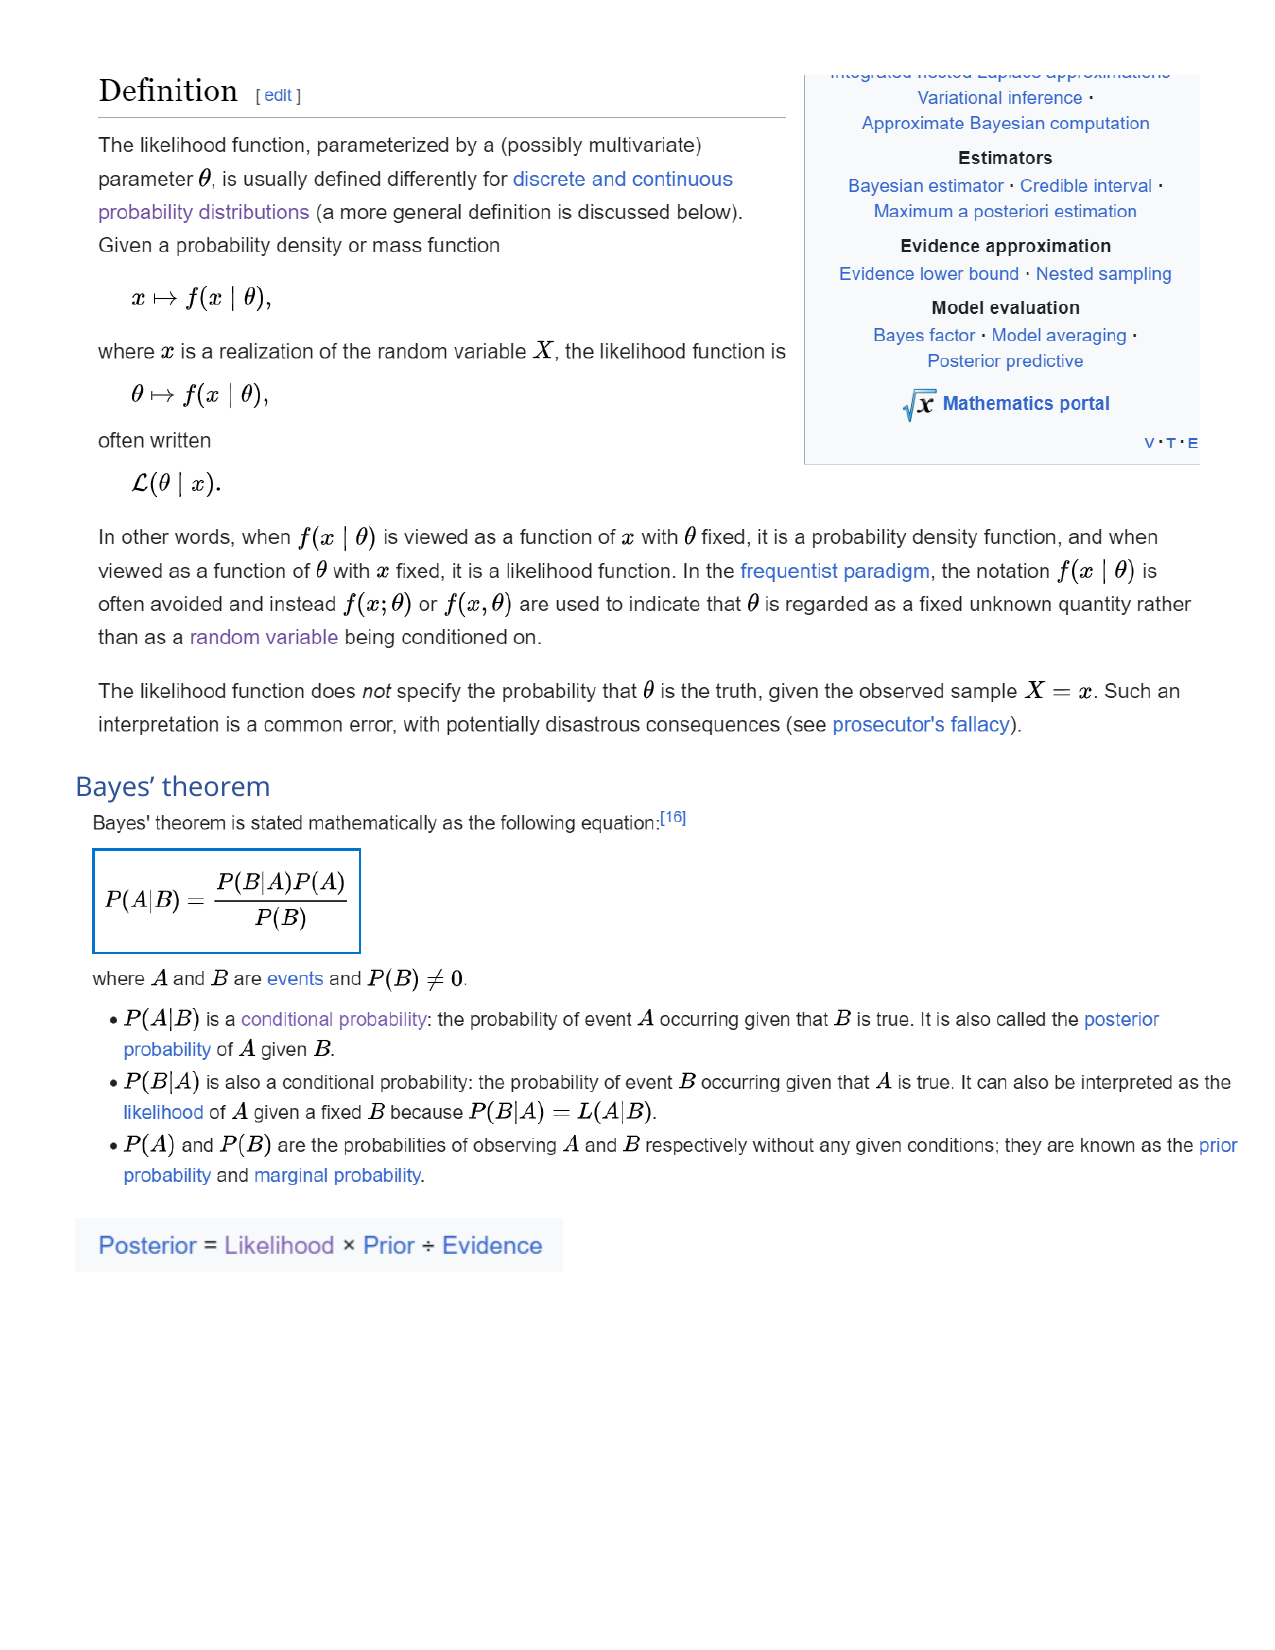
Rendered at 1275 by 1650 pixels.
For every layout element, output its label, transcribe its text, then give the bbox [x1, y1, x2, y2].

subtitle Bayes’ theorem [75, 767, 1200, 804]
picture [75, 807, 1253, 1200]
picture [75, 75, 1200, 749]
picture [75, 1218, 564, 1272]
